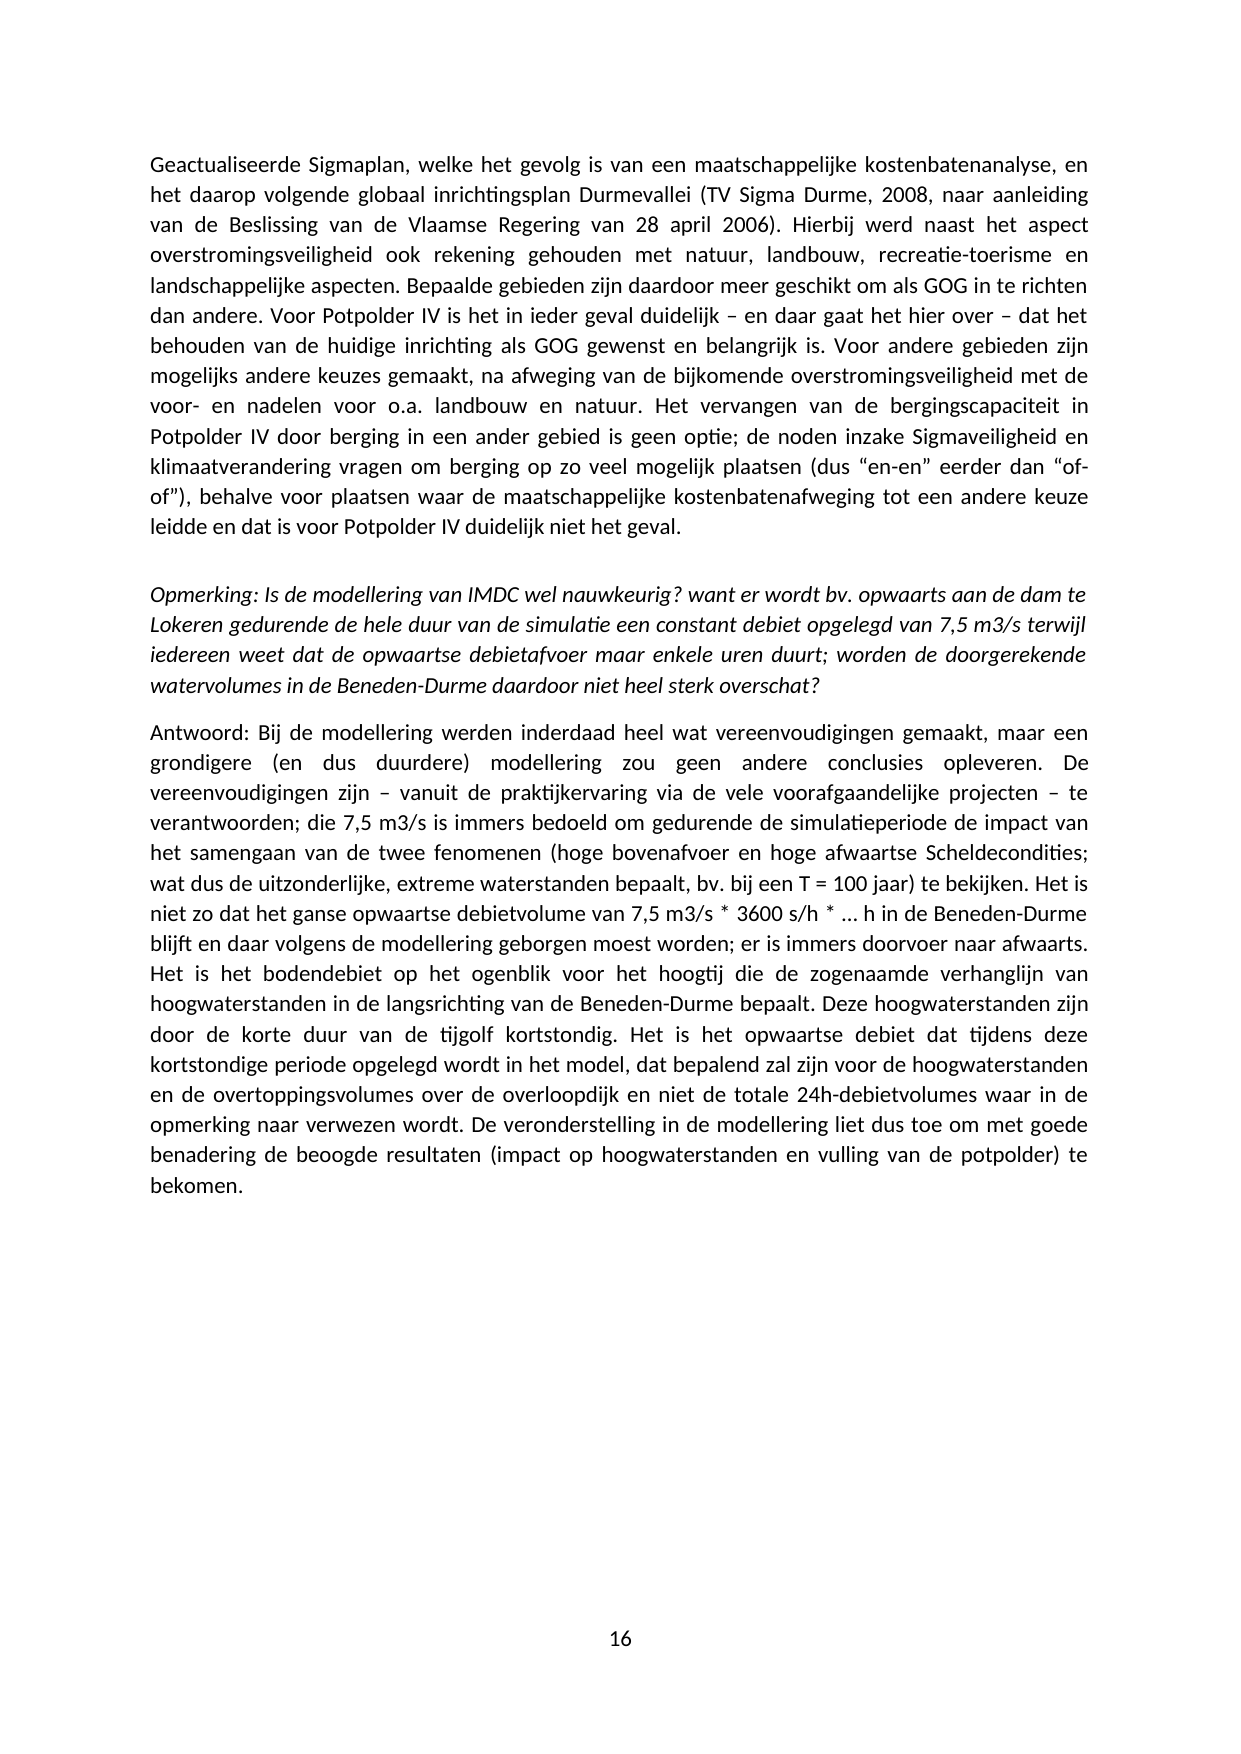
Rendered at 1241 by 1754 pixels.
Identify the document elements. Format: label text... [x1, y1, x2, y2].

text Geactualiseerde Sigmaplan, welke het gevolg is van een maatschappelijke kostenbatenanalyse, en het daarop volgende globaal inrichtingsplan Durmevallei (TV Sigma Durme, 2008, naar aanleiding van de Beslissing van de Vlaamse Regering van 28 april 2006). Hierbij werd naast het aspect overstromingsveiligheid ook rekening gehouden met natuur, landbouw, recreatie-toerisme en landschappelijke aspecten. Bepaalde gebieden zijn daardoor meer geschikt om als GOG in te richten dan andere. Voor Potpolder IV is het in ieder geval duidelijk – en daar gaat het hier over – dat het behouden van de huidige inrichting als GOG gewenst en belangrijk is. Voor andere gebieden zijn mogelijks andere keuzes gemaakt, na afweging van de bijkomende overstromingsveiligheid met de voor- en nadelen voor o.a. landbouw en natuur. Het vervangen van de bergingscapaciteit in Potpolder IV door berging in een ander gebied is geen optie; de noden inzake Sigmaveiligheid en klimaatverandering vragen om berging op zo veel mogelijk plaatsen (dus “en-en” eerder dan “of-of”), behalve voor plaatsen waar de maatschappelijke kostenbatenafweging tot een andere keuze leidde en dat is voor Potpolder IV duidelijk niet het geval. [150, 150, 1090, 541]
text Antwoord: Bij de modellering werden inderdaad heel wat vereenvoudigingen gemaakt, maar een grondigere (en dus duurdere) modellering zou geen andere conclusies opleveren. De vereenvoudigingen zijn – vanuit de praktijkervaring via de vele voorafgaandelijke projecten – te verantwoorden; die 7,5 m3/s is immers bedoeld om gedurende de simulatieperiode de impact van het samengaan van de twee fenomenen (hoge bovenafvoer en hoge afwaartse Scheldecondities; wat dus de uitzonderlijke, extreme waterstanden bepaalt, bv. bij een T = 100 jaar) te bekijken. Het is niet zo dat het ganse opwaartse debietvolume van 7,5 m3/s * 3600 s/h * … h in de Beneden-Durme blijft en daar volgens de modellering geborgen moest worden; er is immers doorvoer naar afwaarts. Het is het bodendebiet op het ogenblik voor het hoogtij die de zogenaamde verhanglijn van hoogwaterstanden in de langsrichting van de Beneden-Durme bepaalt. Deze hoogwaterstanden zijn door de korte duur van de tijgolf kortstondig. Het is het opwaartse debiet dat tijdens deze kortstondige periode opgelegd wordt in het model, dat bepalend zal zijn voor de hoogwaterstanden en de overtoppingsvolumes over de overloopdijk en niet de totale 24h-debietvolumes waar in de opmerking naar verwezen wordt. De veronderstelling in de modellering liet dus toe om met goede benadering de beoogde resultaten (impact op hoogwaterstanden en vulling van de potpolder) te bekomen. [150, 718, 1090, 1199]
text Opmerking: Is de modellering van IMDC wel nauwkeurig? want er wordt bv. opwaarts aan de dam te Lokeren gedurende de hele duur van de simulatie een constant debiet opgelegd van 7,5 m3/s terwijl iedereen weet dat de opwaartse debietafvoer maar enkele uren duurt; worden de doorgerekende watervolumes in de Beneden-Durme daardoor niet heel sterk overschat? [150, 580, 1090, 699]
